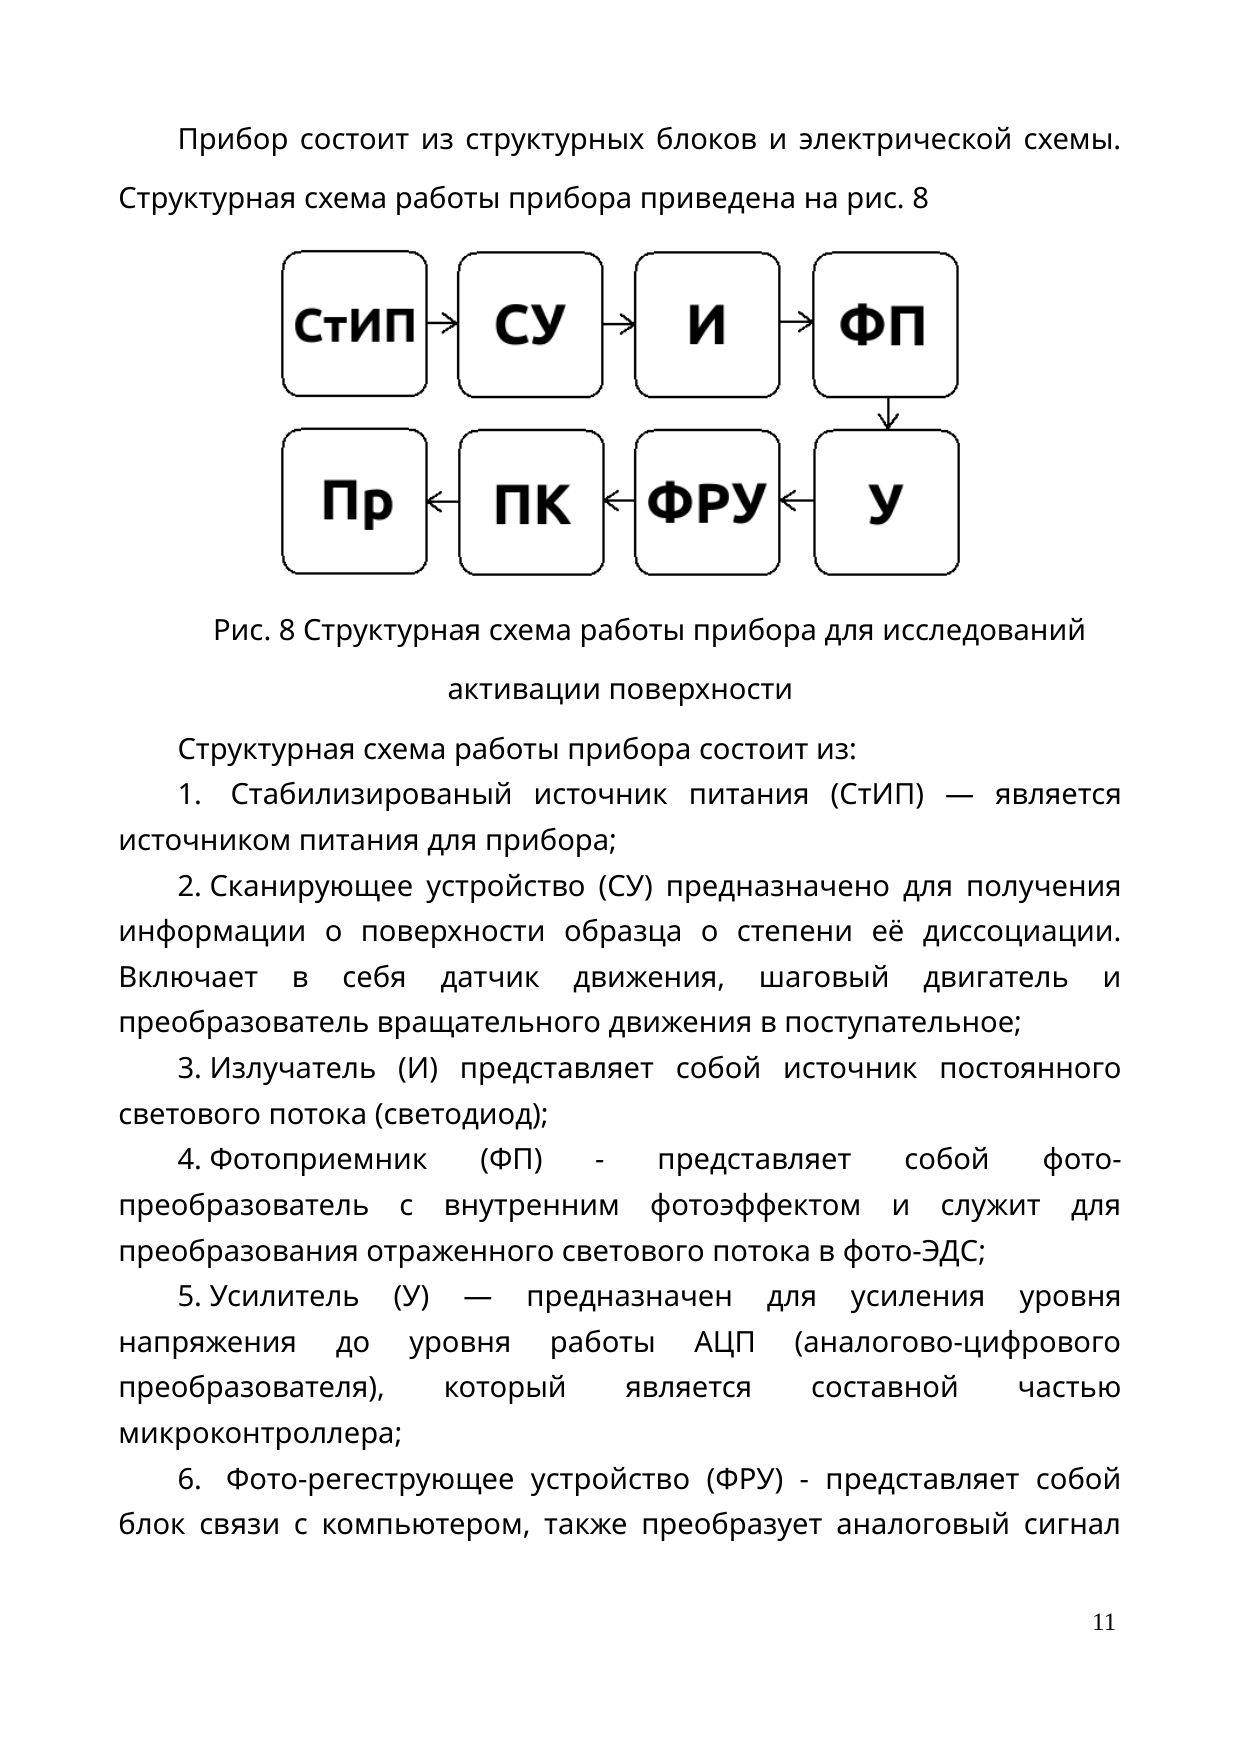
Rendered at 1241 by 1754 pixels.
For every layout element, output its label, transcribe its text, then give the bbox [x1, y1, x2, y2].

text Структурная схема работы прибора состоит из: [118, 728, 1122, 768]
text Рис. 8 Структурная схема работы прибора для исследований активации поверхности [118, 237, 1122, 708]
list Фотоприемник (ФП) - представляет собой фото-преобразователь с внутренним фотоэффектом и служит для преобразования отраженного светового потока в фото-ЭДС; [118, 1138, 1122, 1269]
list Излучатель (И) представляет собой источник постоянного светового потока (светодиод); [118, 1047, 1122, 1133]
text Прибор состоит из структурных блоков и электрической схемы. Структурная схема работы прибора приведена на рис. 8 [118, 118, 1122, 217]
list Стабилизированый источник питания (СтИП) — является источником питания для прибора; [118, 773, 1122, 859]
list Фото-регеструющее устройство (ФРУ) - представляет собой блок связи с компьютером, также преобразует аналоговый сигнал [118, 1458, 1122, 1543]
list Сканирующее устройство (СУ) предназначено для получения информации о поверхности образца о степени её диссоциации. Включает в себя датчик движения, шаговый двигатель и преобразователь вращательного движения в поступательное; [118, 865, 1122, 1041]
picture [266, 237, 974, 590]
list Усилитель (У) — предназначен для усиления уровня напряжения до уровня работы АЦП (аналогово-цифрового преобразователя), который является составной частью микроконтроллера; [118, 1275, 1122, 1452]
